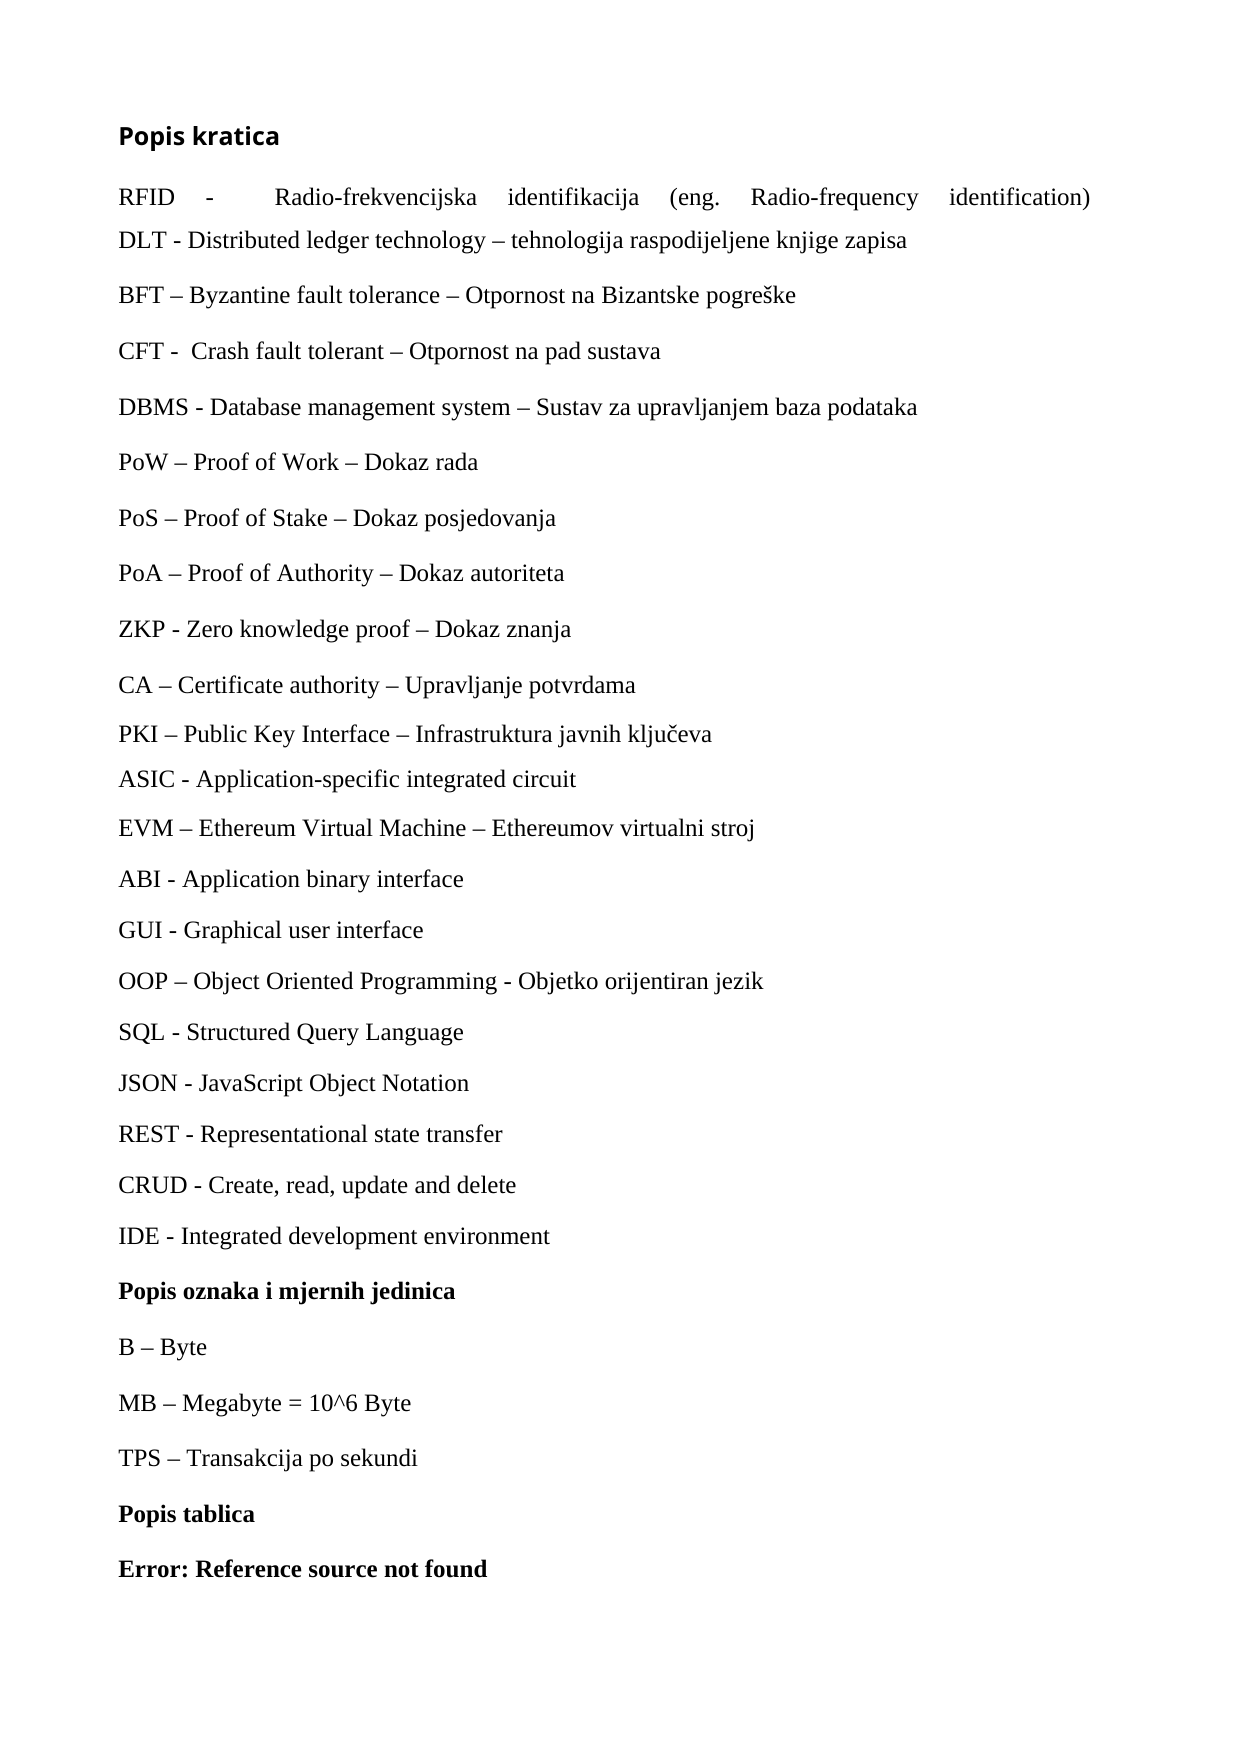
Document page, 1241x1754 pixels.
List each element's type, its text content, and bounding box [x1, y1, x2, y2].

text EVM – Ethereum Virtual Machine – Ethereumov virtualni stroj [118, 813, 1122, 842]
text CFT - Crash fault tolerant – Otpornost na pad sustava [118, 336, 1122, 365]
text ABI - Application binary interface [118, 864, 1122, 893]
text OOP – Object Oriented Programming - Objetko orijentiran jezik [118, 966, 1122, 995]
text B – Byte [118, 1332, 1122, 1361]
text DBMS - Database management system – Sustav za upravljanjem baza podataka [118, 392, 1122, 420]
text PoS – Proof of Stake – Dokaz posjedovanja [118, 503, 1122, 532]
text PoW – Proof of Work – Dokaz rada [118, 447, 1122, 476]
text CA – Certificate authority – Upravljanje potvrdama [118, 670, 1122, 698]
text TPS – Transakcija po sekundi [118, 1443, 1122, 1472]
text Tablica 4.1 Vrijeme čekanja na pojavu nove transakcije na jednom čvoru/skupu čvorova [118, 1554, 1122, 1583]
text ZKP - Zero knowledge proof – Dokaz znanja [118, 614, 1122, 643]
text Popis tablica [118, 1499, 1122, 1528]
text Popis oznaka i mjernih jedinica [118, 1276, 1122, 1305]
text GUI - Graphical user interface [118, 915, 1122, 944]
text Popis kratica [118, 118, 1122, 152]
text IDE - Integrated development environment [118, 1221, 1122, 1249]
text PKI – Public Key Interface – Infrastruktura javnih ključeva [118, 719, 1122, 748]
text REST - Representational state transfer [118, 1119, 1122, 1148]
text JSON - JavaScript Object Notation [118, 1068, 1122, 1097]
text MB – Megabyte = 10^6 Byte [118, 1388, 1122, 1416]
text SQL - Structured Query Language [118, 1017, 1122, 1046]
text BFT – Byzantine fault tolerance – Otpornost na Bizantske pogreške [118, 280, 1122, 309]
text CRUD - Create, read, update and delete [118, 1170, 1122, 1198]
text RFID - Radio-frekvencijska identifikacija (eng. Radio-frequency identification) DLT - Distributed ledger technology – tehnologija raspodijeljene knjige zapisa [118, 182, 1122, 253]
text ASIC - Application-specific integrated circuit [118, 764, 1122, 793]
text PoA – Proof of Authority – Dokaz autoriteta [118, 558, 1122, 587]
